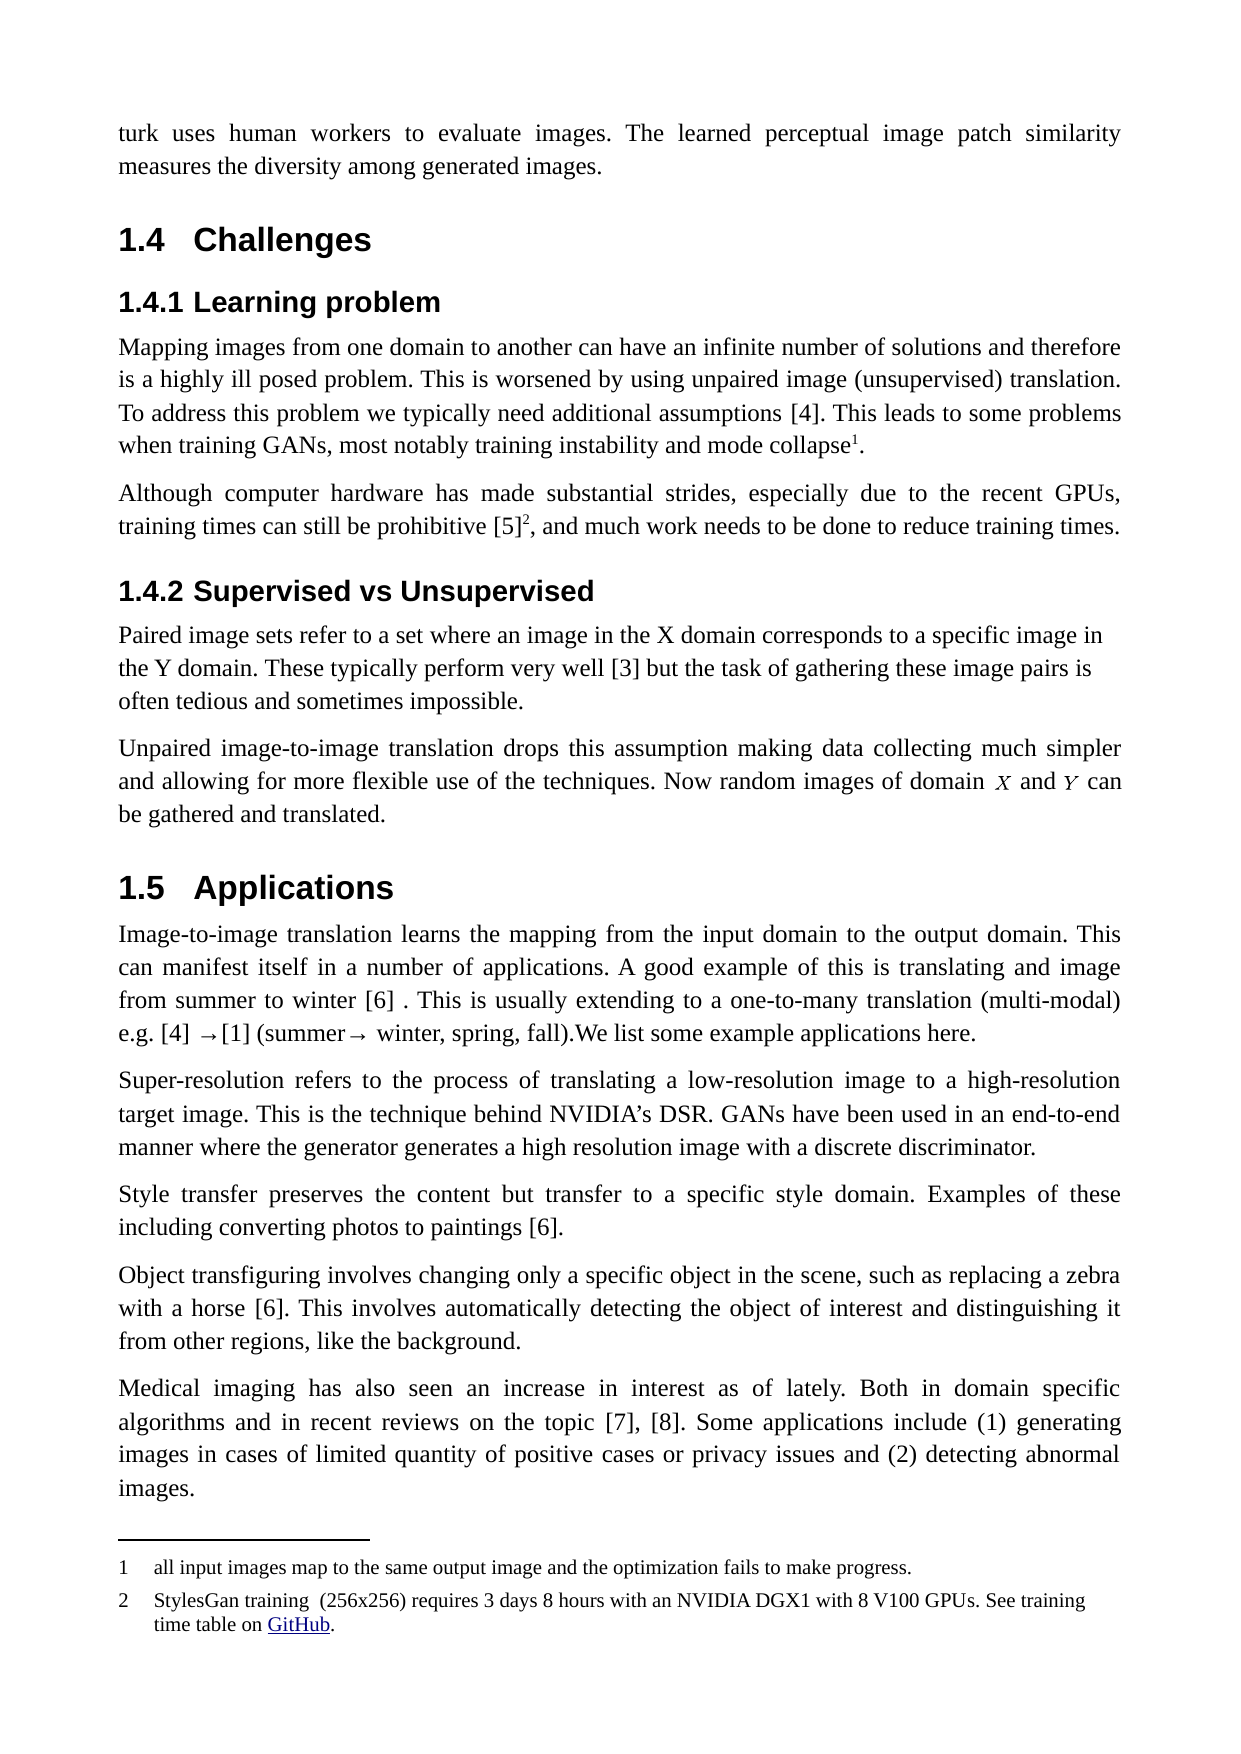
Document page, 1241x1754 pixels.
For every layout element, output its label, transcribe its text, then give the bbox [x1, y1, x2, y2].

text Image-to-image translation learns the mapping from the input domain to the output domain. This can manifest itself in a number of applications. A good example of this is translating and image from summer to winter [6]⁠ . This is usually extending to a one-to-many translation (multi-modal) e.g. [4]⁠ →[1]⁠ (summer→ winter, spring, fall).We list some example applications here. [118, 919, 1122, 1047]
subtitle Challenges [118, 219, 1122, 258]
text all input images map to the same output image and the optimization fails to make progress. [118, 1555, 1122, 1579]
text Object transfiguring involves changing only a specific object in the scene, such as replacing a zebra with a horse [6]⁠. This involves automatically detecting the object of interest and distinguishing it from other regions, like the background. [118, 1260, 1122, 1355]
text StylesGan training (256x256) requires 3 days 8 hours with an NVIDIA DGX1 with 8 V100 GPUs. See training time table on GitHub. [118, 1588, 1122, 1636]
subtitle Supervised vs Unsupervised [118, 573, 1122, 607]
text Mapping images from one domain to another can have an infinite number of solutions and therefore is a highly ill posed problem. This is worsened by using unpaired image (unsupervised) translation. To address this problem we typically need additional assumptions [4]⁠. This leads to some problems when training GANs, most notably training instability and mode collapse. [118, 332, 1122, 459]
text Style transfer preserves the content but transfer to a specific style domain. Examples of these including converting photos to paintings [6]⁠. [118, 1179, 1122, 1241]
subtitle Learning problem [118, 285, 1122, 319]
subtitle Applications [118, 868, 1122, 906]
text Although computer hardware has made substantial strides, especially due to the recent GPUs, training times can still be prohibitive [5]⁠, and much work needs to be done to reduce training times. [118, 478, 1122, 540]
text turk uses human workers to evaluate images. The learned perceptual image patch similarity measures the diversity among generated images. [118, 118, 1122, 180]
text Super-resolution refers to the process of translating a low-resolution image to a high-resolution target image. This is the technique behind NVIDIA’s DSR. GANs have been used in an end-to-end manner where the generator generates a high resolution image with a discrete discriminator. [118, 1066, 1122, 1160]
text Unpaired image-to-image translation drops this assumption making data collecting much simpler and allowing for more flexible use of the techniques. Now random images of domain and can be gathered and translated. [118, 733, 1122, 828]
text Medical imaging has also seen an increase in interest as of lately. Both in domain specific algorithms and in recent reviews on the topic [7], [8]⁠. Some applications include (1) generating images in cases of limited quantity of positive cases or privacy issues and (2) detecting abnormal images. [118, 1373, 1122, 1501]
text Paired image sets refer to a set where an image in the X domain corresponds to a specific image in the Y domain. These typically perform very well [3]⁠ but the task of gathering these image pairs is often tedious and sometimes impossible. [118, 620, 1122, 714]
